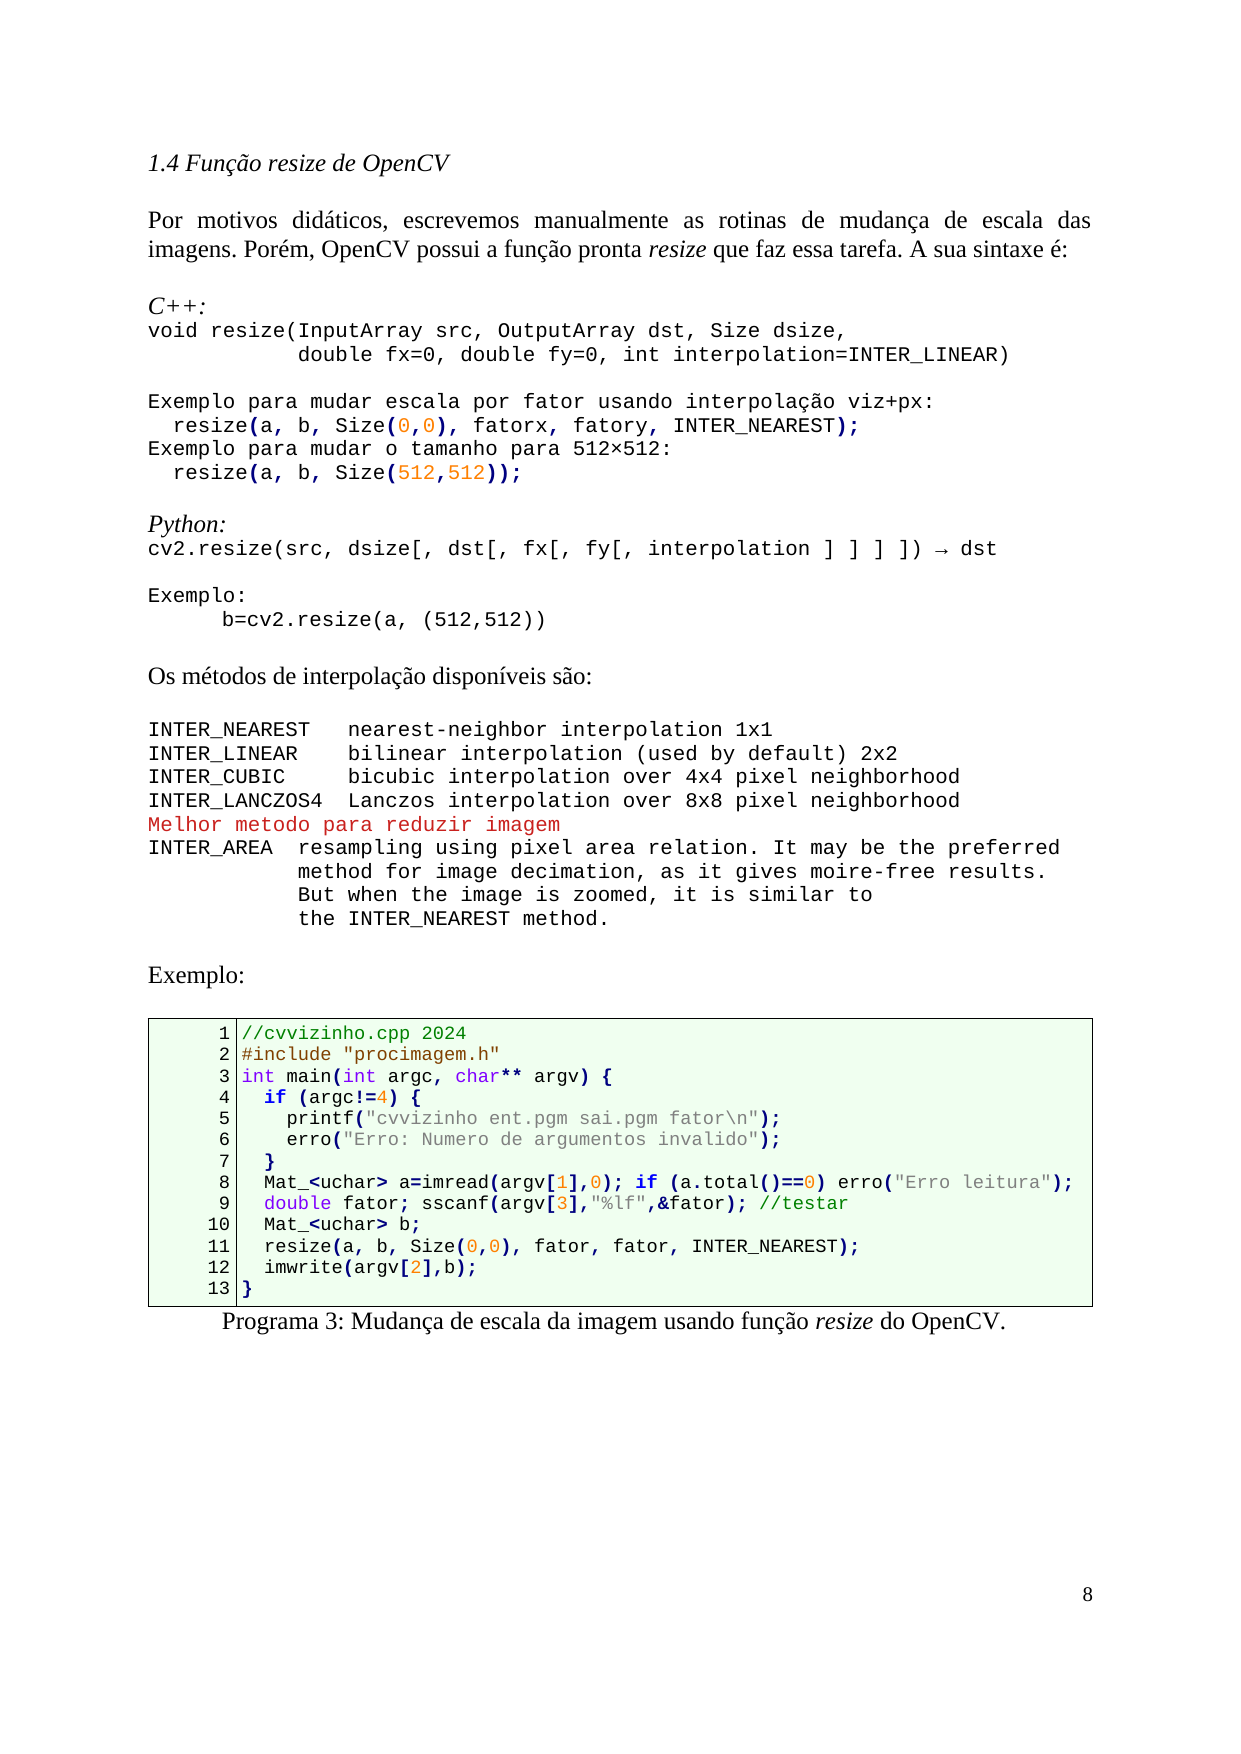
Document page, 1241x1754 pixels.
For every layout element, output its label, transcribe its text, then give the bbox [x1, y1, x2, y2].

text INTER_AREA resampling using pixel area relation. It may be the preferred [148, 837, 1092, 861]
text the INTER_NEAREST method. [148, 908, 1092, 932]
text double fx=0, double fy=0, int interpolation=INTER_LINEAR) [148, 344, 1092, 367]
text Exemplo: [148, 961, 1092, 989]
text Exemplo para mudar escala por fator usando interpolação viz+px: [148, 391, 1092, 415]
text Os métodos de interpolação disponíveis são: [148, 661, 1092, 690]
text INTER_LINEAR bilinear interpolation (used by default) 2x2 [148, 743, 1092, 766]
table_header 1 2 3 4 5 6 7 8 9 10 11 12 13 [149, 1019, 236, 1306]
text b=cv2.resize(a, (512,512)) [148, 609, 1092, 633]
text method for image decimation, as it gives moire-free results. [148, 861, 1092, 884]
text resize(a, b, Size(512,512)); [148, 462, 1092, 486]
text INTER_CUBIC bicubic interpolation over 4x4 pixel neighborhood [148, 766, 1092, 790]
text Exemplo para mudar o tamanho para 512×512: [148, 438, 1092, 462]
text Melhor metodo para reduzir imagem [148, 813, 1092, 837]
text cv2.resize(src, dsize[, dst[, fx[, fy[, interpolation ] ] ] ]) → dst [148, 538, 1092, 562]
text resize(a, b, Size(0,0), fatorx, fatory, INTER_NEAREST); [148, 415, 1092, 438]
text void resize(InputArray src, OutputArray dst, Size dsize, [148, 320, 1092, 344]
text Python: [148, 509, 1092, 538]
text But when the image is zoomed, it is similar to [148, 884, 1092, 908]
table_header //cvvizinho.cpp 2024 #include "procimagem.h" int main(int argc, char** argv) { if (argc!=4) { printf("cvvizinho ent.pgm sai.pgm fator\n"); erro("Erro: Numero de argumentos invalido"); } Mat_<uchar> a=imread(argv[1],0); if (a.total()==0) erro("Erro leitura"); double fator; sscanf(argv[3],"%lf",&fator); //testar Mat_<uchar> b; resize(a, b, Size(0,0), fator, fator, INTER_NEAREST); imwrite(argv[2],b); } [237, 1019, 1092, 1306]
text C++: [148, 291, 1092, 320]
text 1.4 Função resize de OpenCV [148, 148, 1092, 176]
text INTER_LANCZOS4 Lanczos interpolation over 8x8 pixel neighborhood [148, 790, 1092, 813]
text Programa 3: Mudança de escala da imagem usando função resize do OpenCV. [148, 1307, 1092, 1335]
text Exemplo: [148, 585, 1092, 609]
text Por motivos didáticos, escrevemos manualmente as rotinas de mudança de escala das imagens. Porém, OpenCV possui a função pronta resize que faz essa tarefa. A sua sintaxe é: [148, 205, 1092, 263]
text INTER_NEAREST nearest-neighbor interpolation 1x1 [148, 719, 1092, 743]
